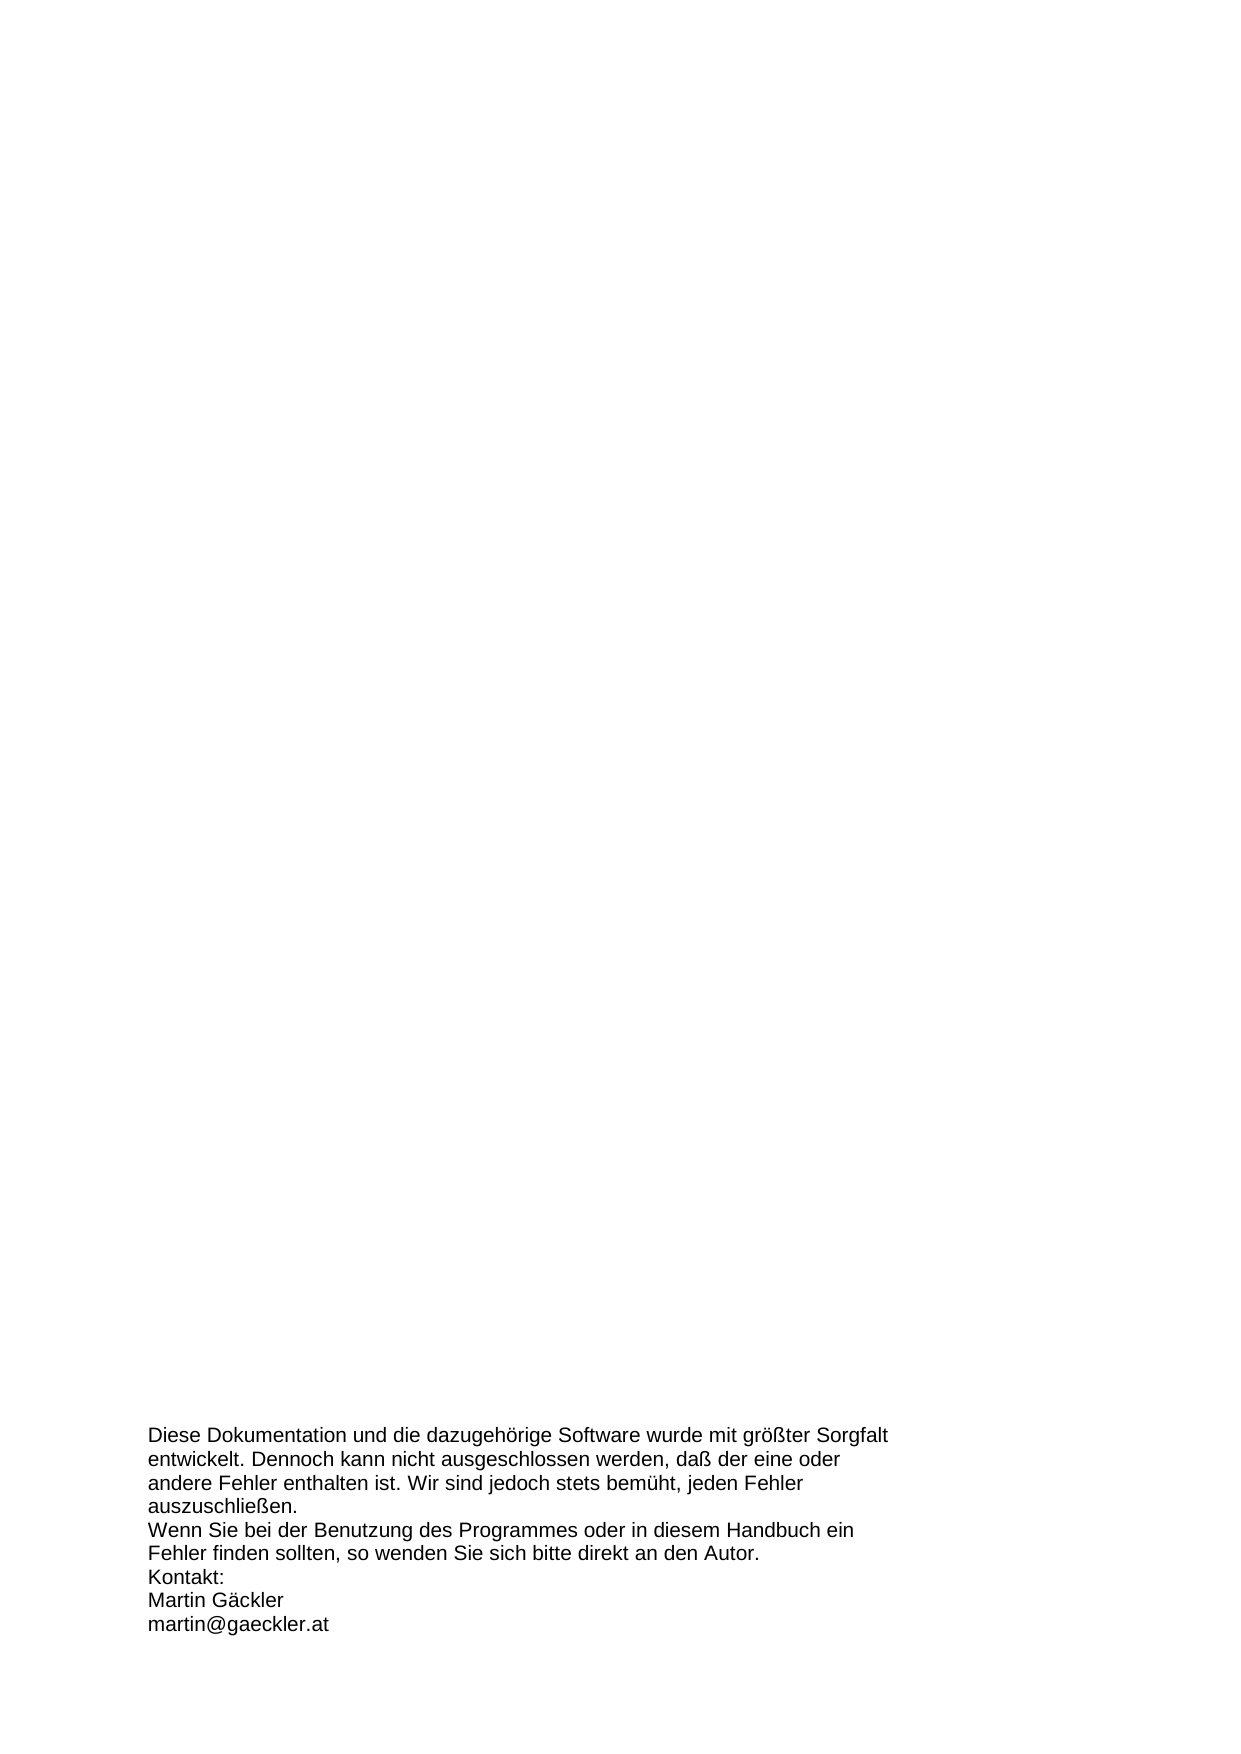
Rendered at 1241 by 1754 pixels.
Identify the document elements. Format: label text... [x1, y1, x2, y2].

text Wenn Sie bei der Benutzung des Programmes oder in diesem Handbuch ein Fehler finden sollten, so wenden Sie sich bitte direkt an den Autor. [148, 1518, 909, 1565]
text Martin Gäckler [148, 1589, 909, 1612]
text Kontakt: [148, 1565, 909, 1589]
text Diese Dokumentation und die dazugehörige Software wurde mit größter Sorgfalt entwickelt. Dennoch kann nicht ausgeschlossen werden, daß der eine oder andere Fehler enthalten ist. Wir sind jedoch stets bemüht, jeden Fehler auszuschließen. [148, 1424, 909, 1518]
text martin@gaeckler.at [148, 1612, 909, 1636]
